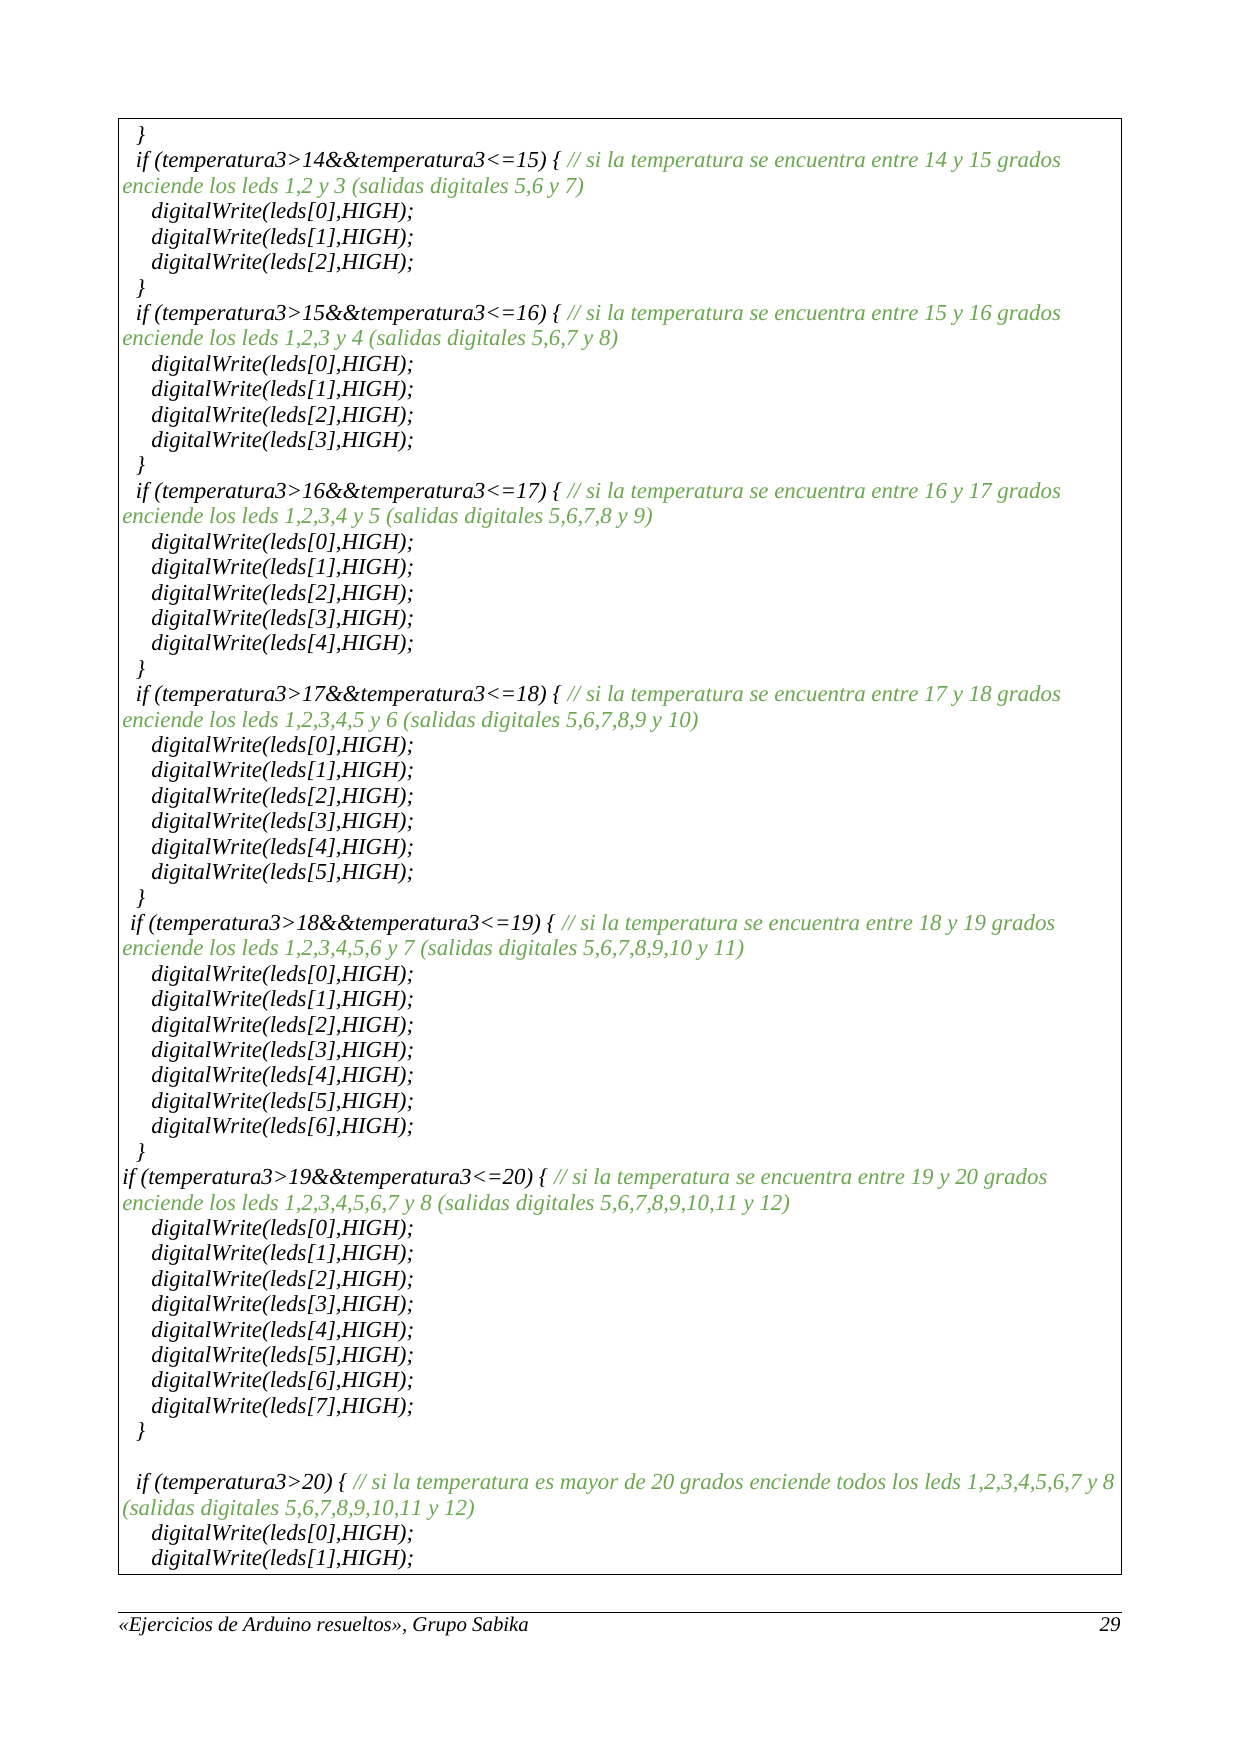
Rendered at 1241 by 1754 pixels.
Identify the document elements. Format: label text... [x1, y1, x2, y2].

text digitalWrite(leds[4],HIGH); [416, 830, 1121, 855]
text digitalWrite(leds[0],HIGH); [119, 1211, 1121, 1236]
text digitalWrite(leds[4],HIGH); [416, 1313, 1121, 1338]
text digitalWrite(leds[1],HIGH); [119, 1541, 1121, 1574]
text digitalWrite(leds[5],HIGH); [416, 1084, 1121, 1109]
text } [119, 119, 1121, 143]
text digitalWrite(leds[2],HIGH); [416, 1262, 1121, 1287]
text digitalWrite(leds[2],HIGH); [416, 779, 1121, 804]
text } [147, 1414, 1121, 1440]
text digitalWrite(leds[2],HIGH); [416, 245, 1121, 271]
text digitalWrite(leds[0],HIGH); [119, 525, 1121, 550]
text } [147, 652, 1121, 677]
text if (temperatura3>19&&temperatura3<=20) { // si la temperatura se encuentra entre 19 y 20 grados enciende los leds 1,2,3,4,5,6,7 y 8 (salidas digitales 5,6,7,8,9,10,11 y 12) [119, 1160, 1121, 1211]
text if (temperatura3>18&&temperatura3<=19) { // si la temperatura se encuentra entre 18 y 19 grados enciende los leds 1,2,3,4,5,6 y 7 (salidas digitales 5,6,7,8,9,10 y 11) [119, 906, 1121, 957]
text digitalWrite(leds[3],HIGH); [416, 601, 1121, 626]
text digitalWrite(leds[0],HIGH); [119, 1516, 225, 1541]
text digitalWrite(leds[1],HIGH); [119, 753, 1121, 779]
text if (temperatura3>14&&temperatura3<=15) { // si la temperatura se encuentra entre 14 y 15 grados enciende los leds 1,2 y 3 (salidas digitales 5,6 y 7) [119, 143, 1121, 194]
text digitalWrite(leds[2],HIGH); [119, 576, 1121, 601]
text if (temperatura3>15&&temperatura3<=16) { // si la temperatura se encuentra entre 15 y 16 grados enciende los leds 1,2,3 y 4 (salidas digitales 5,6,7 y 8) [119, 296, 1121, 347]
text } [147, 1135, 1121, 1160]
text digitalWrite(leds[2],HIGH); [416, 1008, 1121, 1033]
text digitalWrite(leds[6],HIGH); [416, 1109, 1121, 1135]
text digitalWrite(leds[2],HIGH); [416, 398, 1121, 423]
text digitalWrite(leds[1],HIGH); [416, 220, 1121, 245]
text if (temperatura3>17&&temperatura3<=18) { // si la temperatura se encuentra entre 17 y 18 grados enciende los leds 1,2,3,4,5 y 6 (salidas digitales 5,6,7,8,9 y 10) [119, 677, 1121, 728]
text digitalWrite(leds[3],HIGH); [416, 1287, 1121, 1313]
text digitalWrite(leds[0],HIGH); [119, 728, 1121, 753]
text digitalWrite(leds[3],HIGH); [416, 804, 1121, 830]
text digitalWrite(leds[1],HIGH); [416, 550, 1121, 576]
text } [119, 271, 1121, 296]
text digitalWrite(leds[0],HIGH); [119, 194, 1121, 220]
text digitalWrite(leds[4],HIGH); [416, 626, 1121, 652]
text if (temperatura3>16&&temperatura3<=17) { // si la temperatura se encuentra entre 16 y 17 grados enciende los leds 1,2,3,4 y 5 (salidas digitales 5,6,7,8 y 9) [119, 474, 1121, 525]
text digitalWrite(leds[1],HIGH); [416, 982, 1121, 1008]
text digitalWrite(leds[0],HIGH); [119, 347, 1121, 372]
text digitalWrite(leds[3],HIGH); [416, 1033, 1121, 1058]
text digitalWrite(leds[6],HIGH); [119, 1363, 1121, 1389]
text if (temperatura3>20) { // si la temperatura es mayor de 20 grados enciende todos los leds 1,2,3,4,5,6,7 y 8 (salidas digitales 5,6,7,8,9,10,11 y 12) [119, 1465, 1121, 1516]
text digitalWrite(leds[1],HIGH); [416, 372, 1121, 398]
text digitalWrite(leds[5],HIGH); [416, 1338, 1121, 1363]
text digitalWrite(leds[7],HIGH); [416, 1389, 1121, 1414]
text digitalWrite(leds[4],HIGH); [119, 1058, 1121, 1084]
text digitalWrite(leds[5],HIGH); [416, 855, 1121, 881]
text digitalWrite(leds[3],HIGH); [416, 423, 1121, 448]
text digitalWrite(leds[0],HIGH); [119, 957, 1121, 982]
text } [119, 881, 1121, 906]
text } [119, 448, 1121, 474]
text digitalWrite(leds[0],HIGH); [224, 1516, 1121, 1541]
text digitalWrite(leds[1],HIGH); [416, 1236, 1121, 1262]
